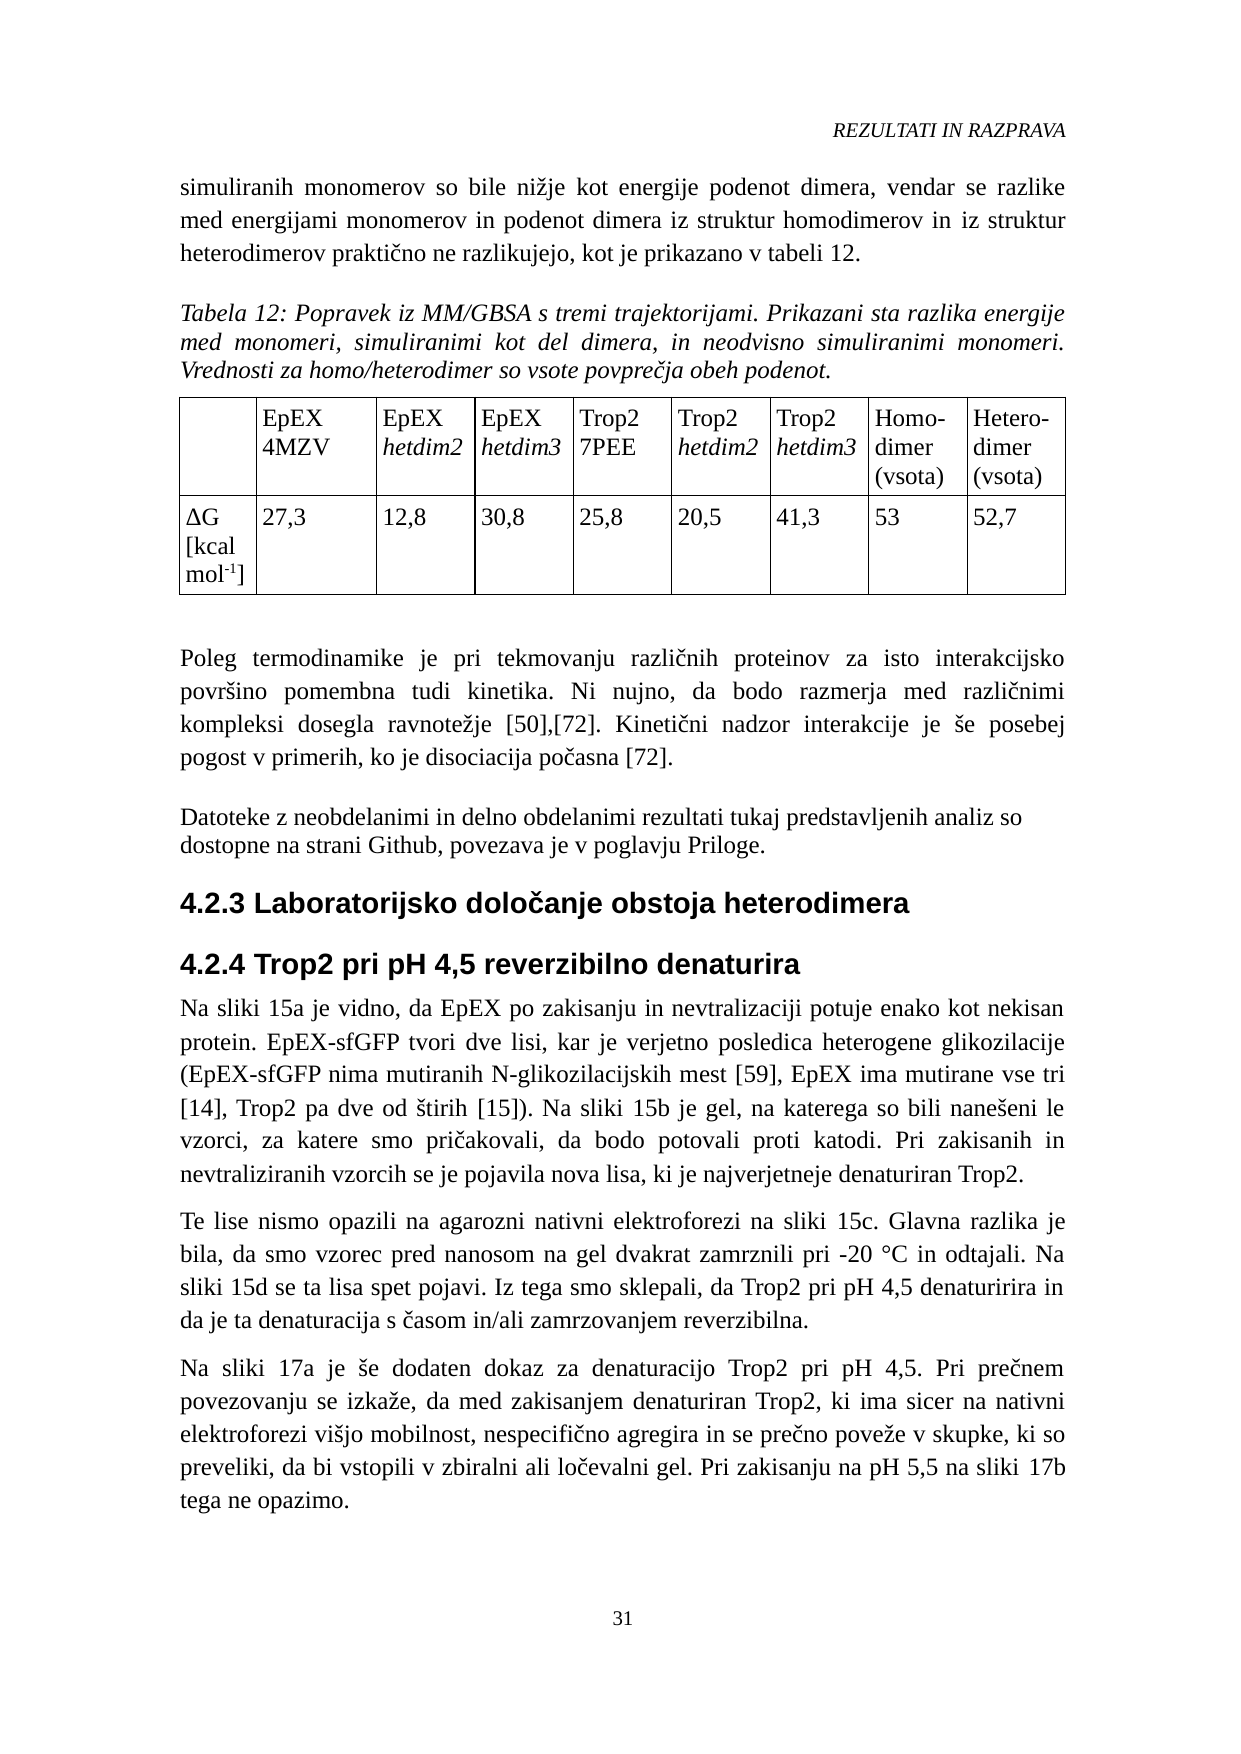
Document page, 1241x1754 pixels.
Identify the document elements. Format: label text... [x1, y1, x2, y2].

table_header EpEX hetdim2 [377, 398, 474, 495]
table_cell 27,3 [257, 496, 376, 594]
table_cell 53 [869, 496, 967, 594]
text Na sliki 17a je še dodaten dokaz za denaturacijo Trop2 pri pH 4,5. Pri prečnem povezovanju se izkaže, da med zakisanjem denaturiran Trop2, ki ima sicer na nativni elektroforezi višjo mobilnost, nespecifično agregira in se prečno poveže v skupke, ki so preveliki, da bi vstopili v zbiralni ali ločevalni gel. Pri zakisanju na pH 5,5 na sliki 17b tega ne opazimo. [180, 1353, 1066, 1514]
table_header Hetero-dimer (vsota) [968, 398, 1065, 495]
table_header EpEX hetdim3 [476, 398, 573, 495]
table_cell 52,7 [968, 496, 1065, 594]
table_cell 41,3 [771, 496, 868, 594]
text Poleg termodinamike je pri tekmovanju različnih proteinov za isto interakcijsko površino pomembna tudi kinetika. Ni nujno, da bodo razmerja med različnimi kompleksi dosegla ravnotežje [50],[72]. Kinetični nadzor interakcije je še posebej pogost v primerih, ko je disociacija počasna [72]. [180, 643, 1066, 771]
text simuliranih monomerov so bile nižje kot energije podenot dimera, vendar se razlike med energijami monomerov in podenot dimera iz struktur homodimerov in iz struktur heterodimerov praktično ne razlikujejo, kot je prikazano v tabeli 12. [180, 172, 1066, 266]
table_header Trop2 hetdim2 [672, 398, 770, 495]
table_cell 25,8 [574, 496, 671, 594]
text Te lise nismo opazili na agarozni nativni elektroforezi na sliki 15c. Glavna razlika je bila, da smo vzorec pred nanosom na gel dvakrat zamrznili pri -20 °C in odtajali. Na sliki 15d se ta lisa spet pojavi. Iz tega smo sklepali, da Trop2 pri pH 4,5 denaturirira in da je ta denaturacija s časom in/ali zamrzovanjem reverzibilna. [180, 1206, 1066, 1334]
table_cell 12,8 [377, 496, 474, 594]
text Tabela 12: Popravek iz MM/GBSA s tremi trajektorijami. Prikazani sta razlika energije med monomeri, simuliranimi kot del dimera, in neodvisno simuliranimi monomeri. Vrednosti za homo/heterodimer so vsote povprečja obeh podenot. [180, 298, 1066, 384]
text Na sliki 15a je vidno, da EpEX po zakisanju in nevtralizaciji potuje enako kot nekisan protein. EpEX-sfGFP tvori dve lisi, kar je verjetno posledica heterogene glikozilacije (EpEX-sfGFP nima mutiranih N-glikozilacijskih mest [59], EpEX ima mutirane vse tri [14], Trop2 pa dve od štirih [15]). Na sliki 15b je gel, na katerega so bili nanešeni le vzorci, za katere smo pričakovali, da bodo potovali proti katodi. Pri zakisanih in nevtraliziranih vzorcih se je pojavila nova lisa, ki je najverjetneje denaturiran Trop2. [180, 993, 1066, 1187]
table_cell ΔG [kcal mol-1] [180, 496, 256, 594]
text Datoteke z neobdelanimi in delno obdelanimi rezultati tukaj predstavljenih analiz so dostopne na strani Github, povezava je v poglavju Priloge. [180, 802, 1066, 859]
table_header Trop2 7PEE [574, 398, 671, 495]
table_header Homo-dimer (vsota) [869, 398, 967, 495]
table_cell 20,5 [672, 496, 770, 594]
table_cell 30,8 [476, 496, 573, 594]
table_header Trop2 hetdim3 [771, 398, 868, 495]
table_header [180, 398, 256, 495]
subtitle Laboratorijsko določanje obstoja heterodimera [180, 886, 1066, 920]
table_header EpEX 4MZV [257, 398, 376, 495]
subtitle Trop2 pri pH 4,5 reverzibilno denaturira [180, 947, 1066, 981]
